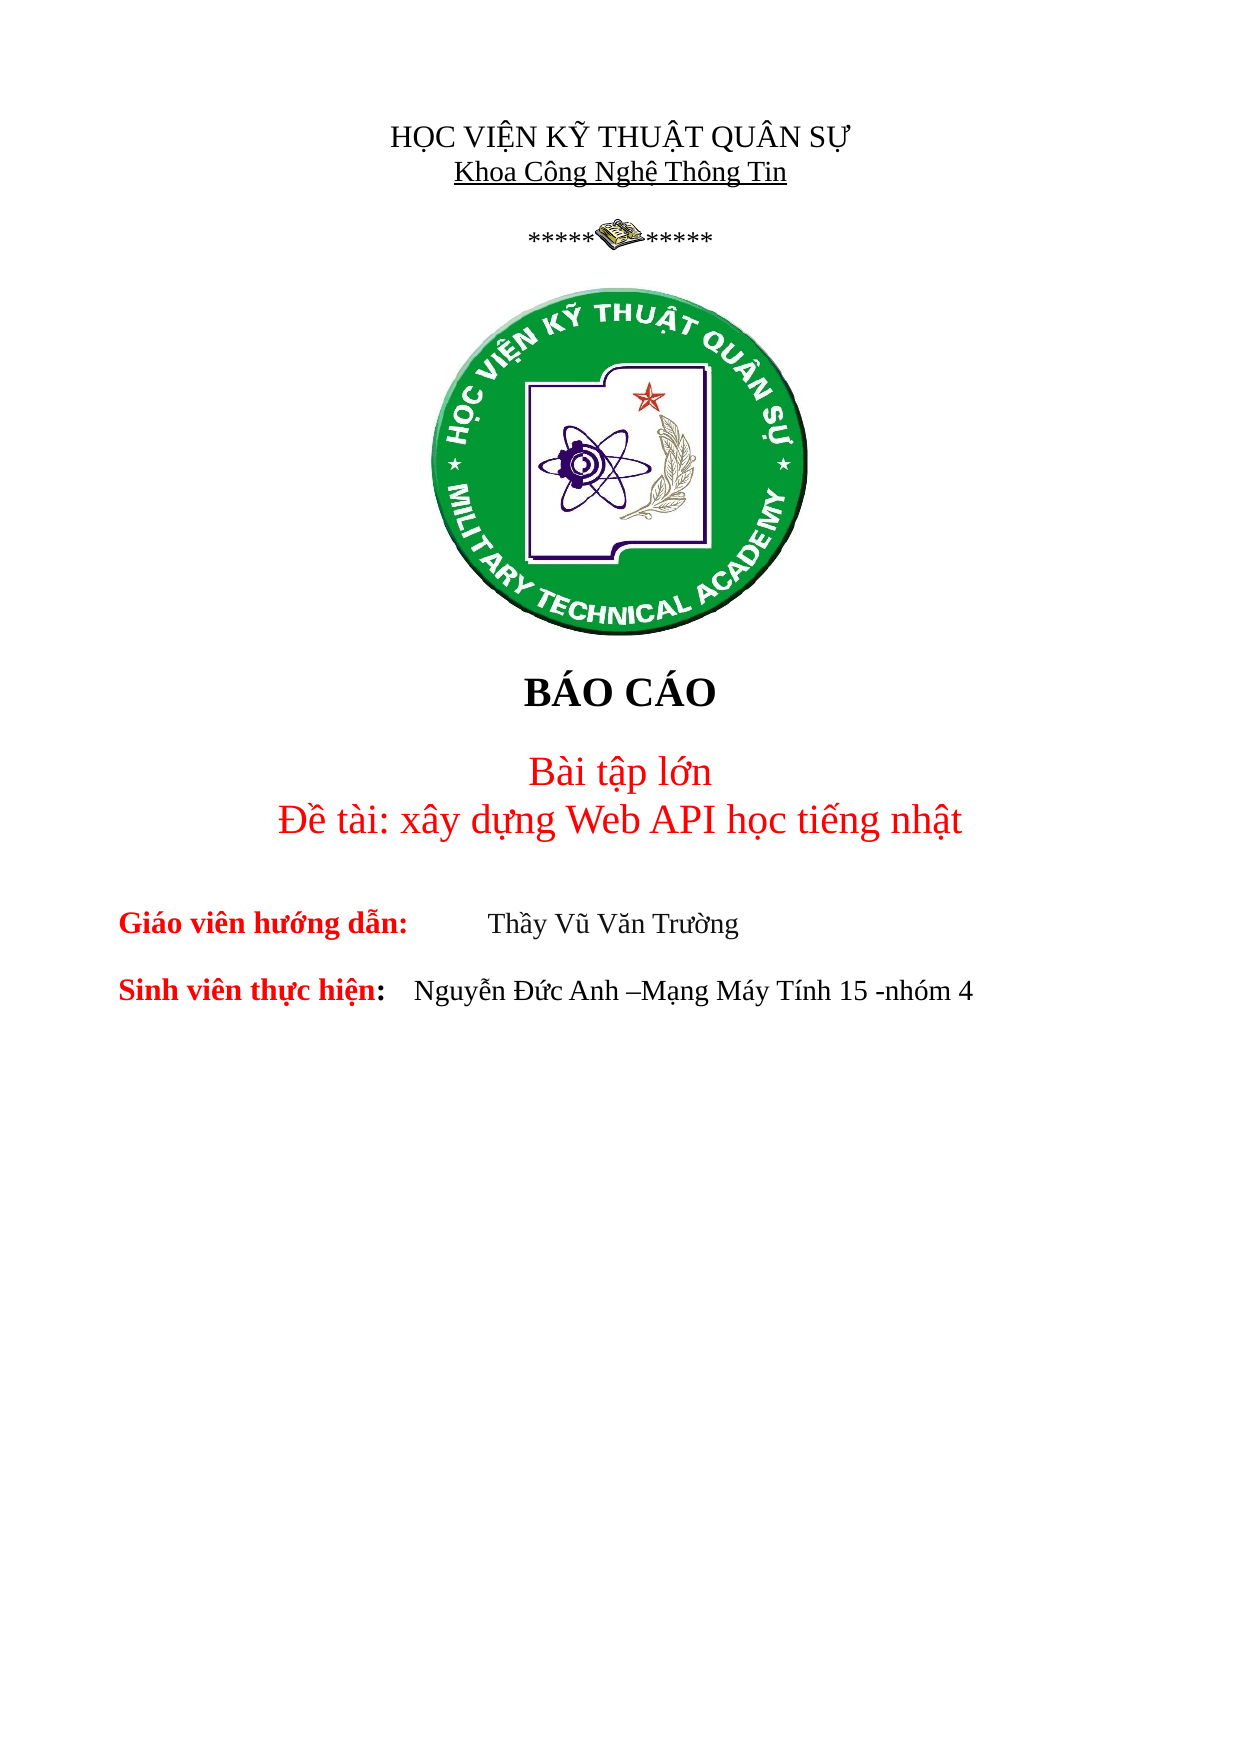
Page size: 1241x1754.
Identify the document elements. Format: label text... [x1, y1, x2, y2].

text Đề tài: xây dựng Web API học tiếng nhật [118, 794, 1122, 842]
text Khoa Công Nghệ Thông Tin [118, 154, 1122, 188]
picture [431, 287, 808, 636]
text Giáo viên hướng dẫn: Thầy Vũ Văn Trường [118, 904, 1122, 940]
text Bài tập lớn [118, 746, 1122, 794]
text BÁO CÁO [118, 667, 1122, 715]
text ********** [118, 219, 1122, 256]
text Sinh viên thực hiện: Nguyễn Đức Anh –Mạng Máy Tính 15 -nhóm 4 [118, 971, 1122, 1007]
text HỌC VIỆN KỸ THUẬT QUÂN SỰ [118, 118, 1122, 154]
